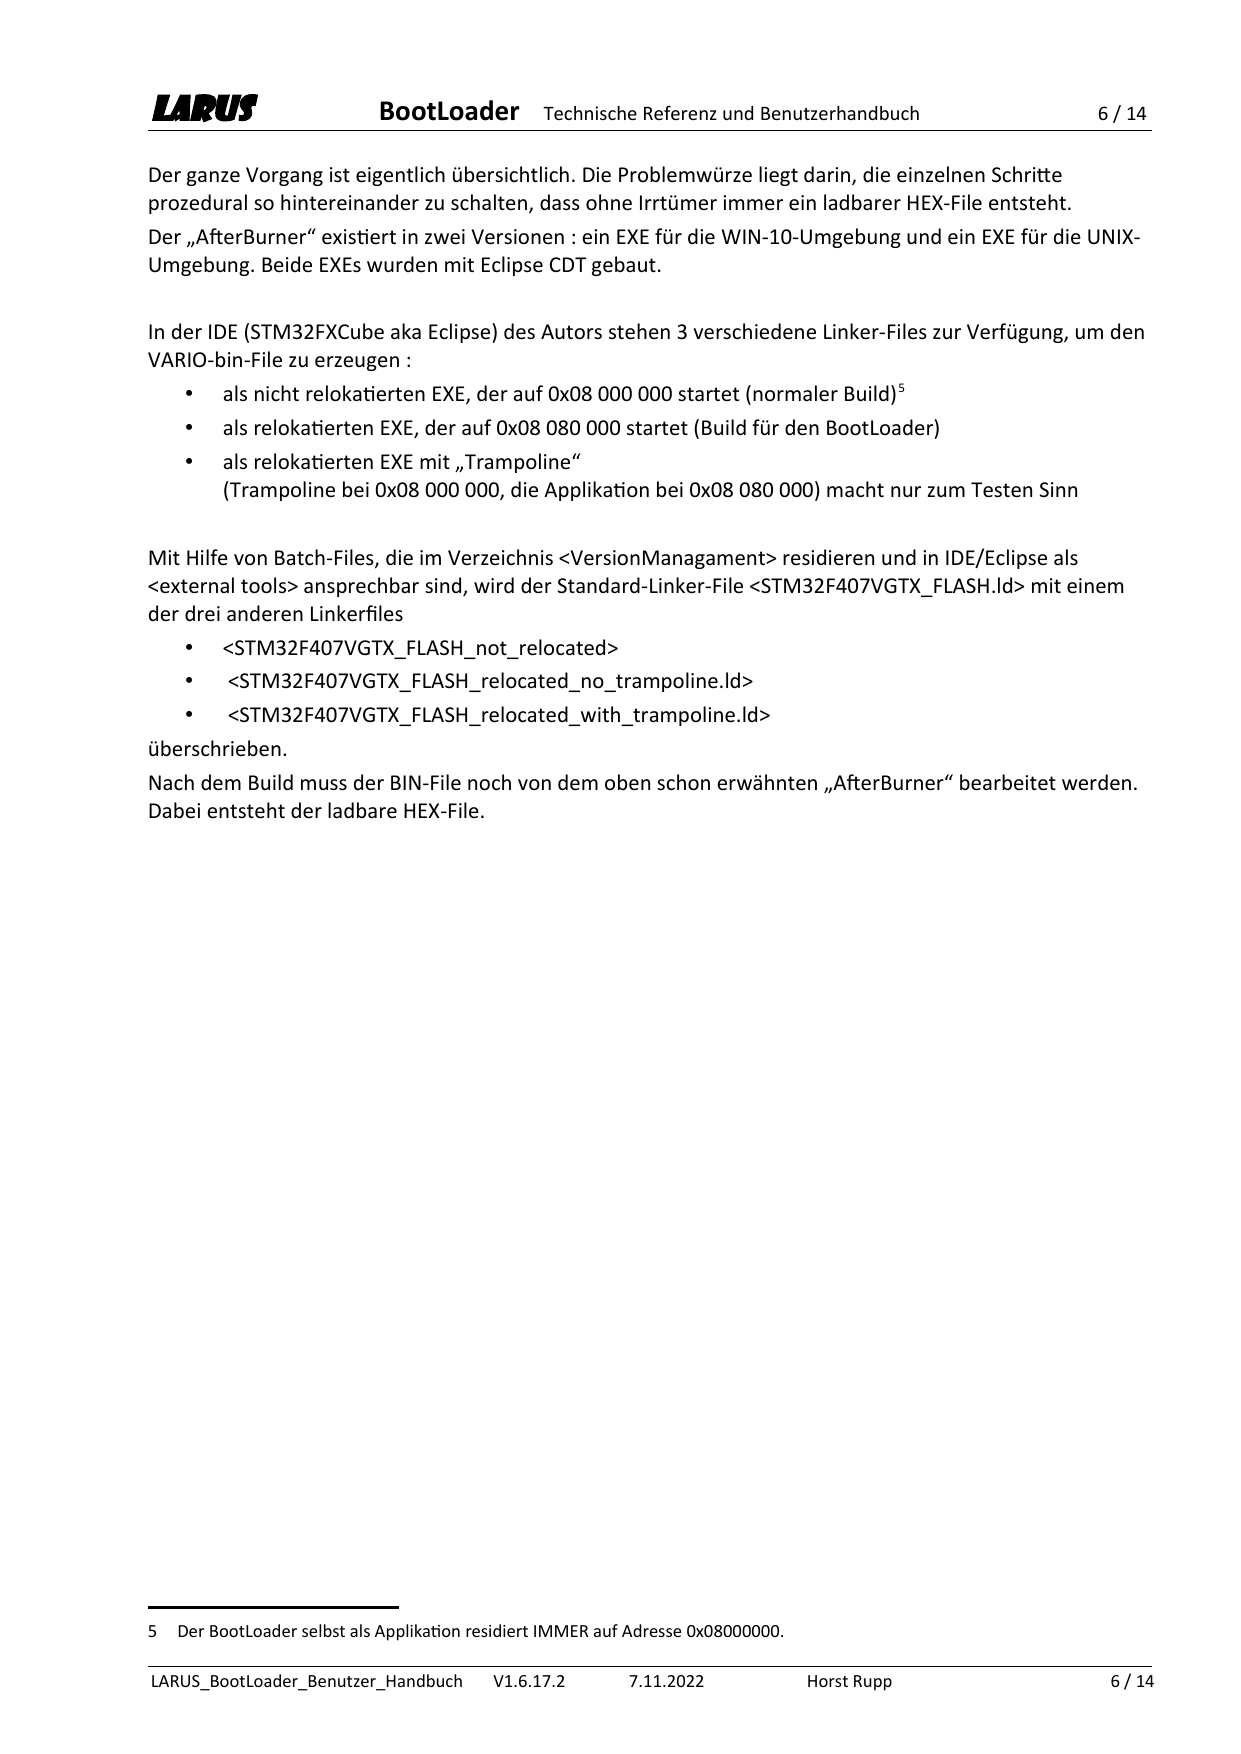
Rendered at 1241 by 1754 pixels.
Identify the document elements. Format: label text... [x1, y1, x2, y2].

list <STM32F407VGTX_FLASH_relocated_no_trampoline.ld> [185, 667, 1152, 694]
text In der IDE (STM32FXCube aka Eclipse) des Autors stehen 3 verschiedene Linker-Files zur Verfügung, um den VARIO-bin-File zu erzeugen : [148, 317, 1152, 373]
text Der ganze Vorgang ist eigentlich übersichtlich. Die Problemwürze liegt darin, die einzelnen Schritte prozedural so hintereinander zu schalten, dass ohne Irrtümer immer ein ladbarer HEX-File entsteht. [148, 160, 1152, 216]
list <STM32F407VGTX_FLASH_relocated_with_trampoline.ld> [185, 700, 1152, 728]
text Nach dem Build muss der BIN-File noch von dem oben schon erwähnten „AfterBurner“ bearbeitet werden. Dabei entsteht der ladbare HEX-File. [148, 768, 1152, 824]
text Der „AfterBurner“ existiert in zwei Versionen : ein EXE für die WIN-10-Umgebung und ein EXE für die UNIX-Umgebung. Beide EXEs wurden mit Eclipse CDT gebaut. [148, 222, 1152, 278]
list Der BootLoader selbst als Applikation residiert IMMER auf Adresse 0x08000000. [148, 1619, 1152, 1660]
list als nicht relokatierten EXE, der auf 0x08 000 000 startet (normaler Build) [185, 379, 1152, 407]
list als relokatierten EXE mit „Trampoline“ (Trampoline bei 0x08 000 000, die Applikation bei 0x08 080 000) macht nur zum Testen Sinn [185, 447, 1152, 503]
list <STM32F407VGTX_FLASH_not_relocated> [185, 633, 1152, 661]
text überschrieben. [148, 734, 1152, 762]
list als relokatierten EXE, der auf 0x08 080 000 startet (Build für den BootLoader) [185, 413, 1152, 441]
text Mit Hilfe von Batch-Files, die im Verzeichnis <VersionManagament> residieren und in IDE/Eclipse als <external tools> ansprechbar sind, wird der Standard-Linker-File <STM32F407VGTX_FLASH.ld> mit einem der drei anderen Linkerfiles [148, 543, 1152, 627]
